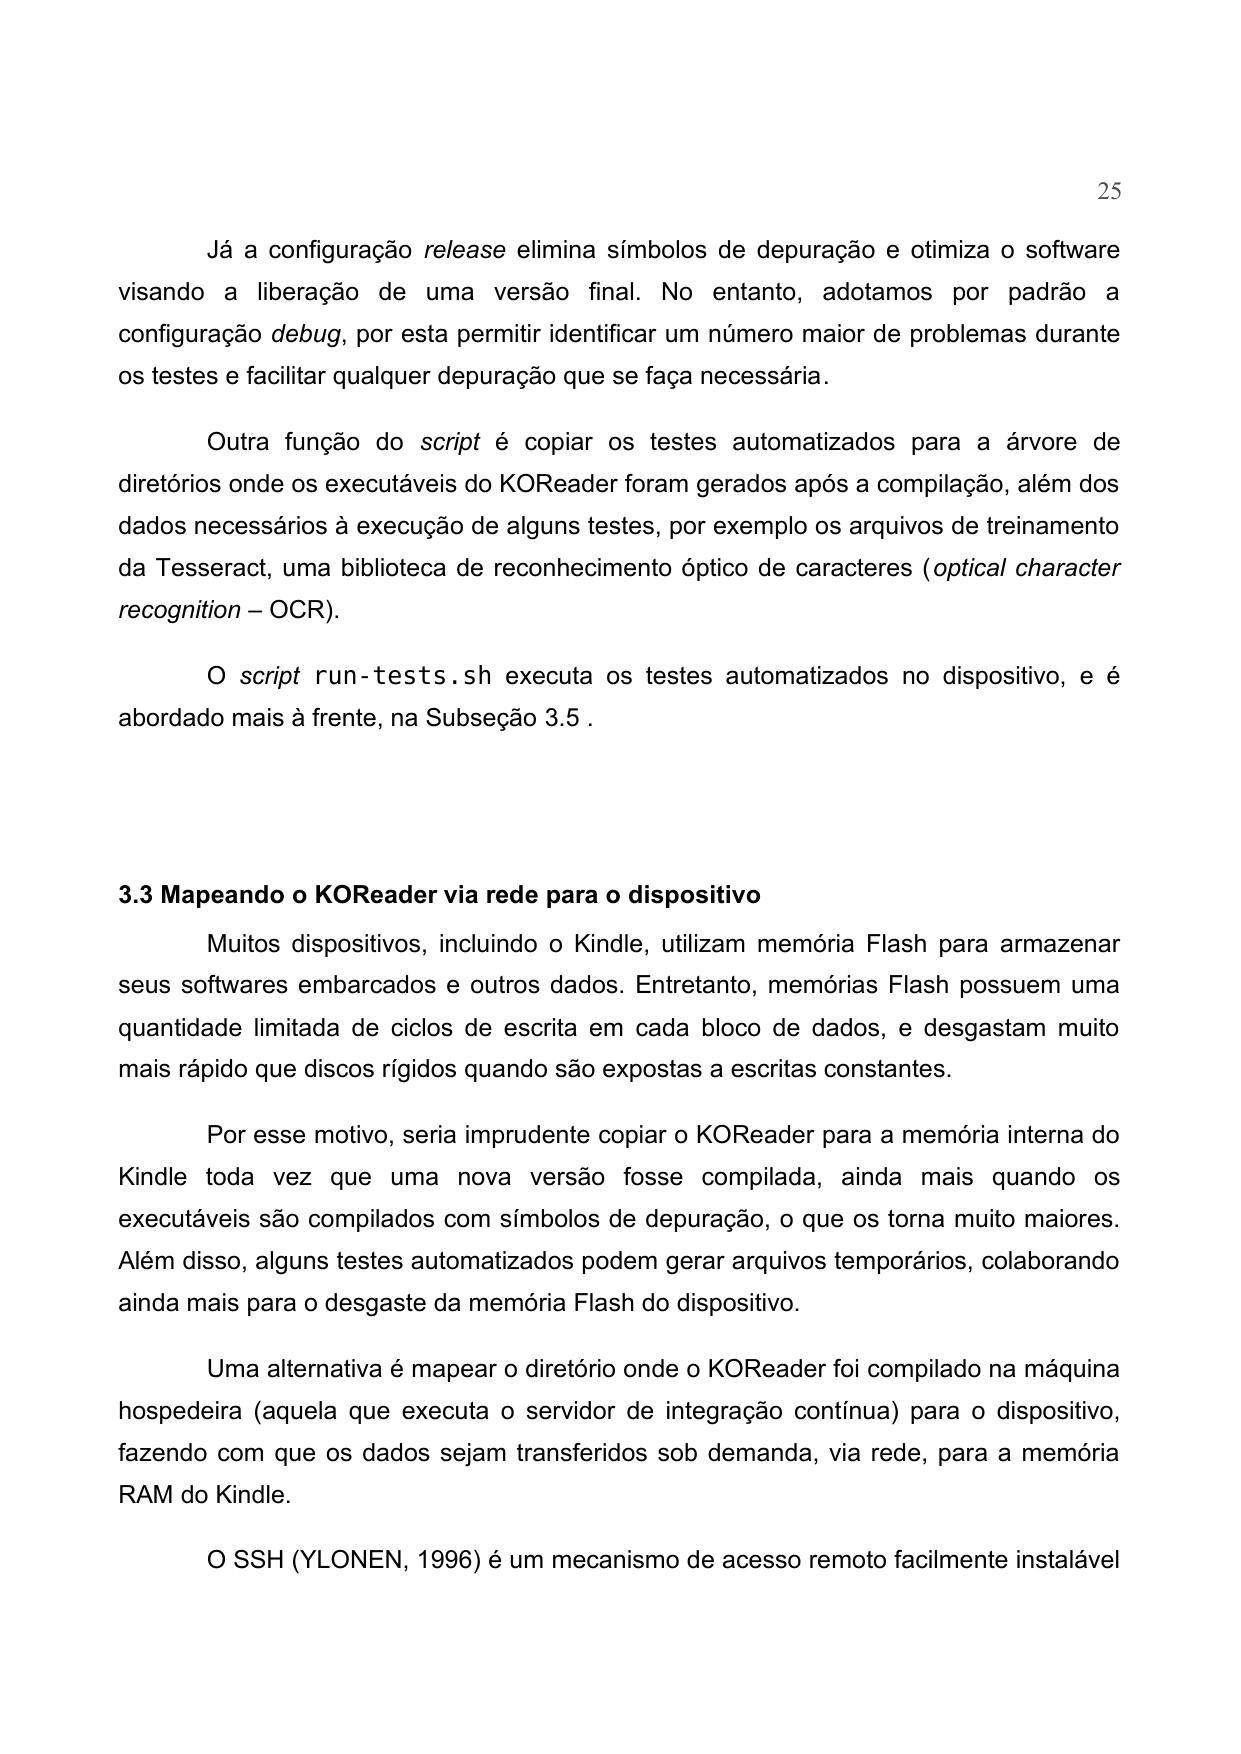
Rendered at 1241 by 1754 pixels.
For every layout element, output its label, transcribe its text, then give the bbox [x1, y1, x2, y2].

text O SSH (YLONEN, 1996) é um mecanismo de acesso remoto facilmente instalável [118, 1546, 1122, 1574]
text Por esse motivo, seria imprudente copiar o KOReader para a memória interna do Kindle toda vez que uma nova versão fosse compilada, ainda mais quando os executáveis são compilados com símbolos de depuração, o que os torna muito maiores. Além disso, alguns testes automatizados podem gerar arquivos temporários, colaborando ainda mais para o desgaste da memória Flash do dispositivo. [118, 1121, 1122, 1317]
text Outra função do script é copiar os testes automatizados para a árvore de diretórios onde os executáveis do KOReader foram gerados após a compilação, além dos dados necessários à execução de alguns testes, por exemplo os arquivos de treinamento da Tesseract, uma biblioteca de reconhecimento óptico de caracteres (optical character recognition – OCR). [118, 428, 1122, 624]
text O script run-tests.sh executa os testes automatizados no dispositivo, e é abordado mais à frente, na Subseção 3.5. [118, 661, 1122, 732]
text Já a configuração release elimina símbolos de depuração e otimiza o software visando a liberação de uma versão final. No entanto, adotamos por padrão a configuração debug, por esta permitir identificar um número maior de problemas durante os testes e facilitar qualquer depuração que se faça necessária. [118, 236, 1122, 390]
text Uma alternativa é mapear o diretório onde o KOReader foi compilado na máquina hospedeira (aquela que executa o servidor de integração contínua) para o dispositivo, fazendo com que os dados sejam transferidos sob demanda, via rede, para a memória RAM do Kindle. [118, 1354, 1122, 1508]
text Muitos dispositivos, incluindo o Kindle, utilizam memória Flash para armazenar seus softwares embarcados e outros dados. Entretanto, memórias Flash possuem uma quantidade limitada de ciclos de escrita em cada bloco de dados, e desgastam muito mais rápido que discos rígidos quando são expostas a escritas constantes. [118, 929, 1122, 1083]
subtitle Mapeando o KOReader via rede para o dispositivo [118, 881, 1122, 909]
